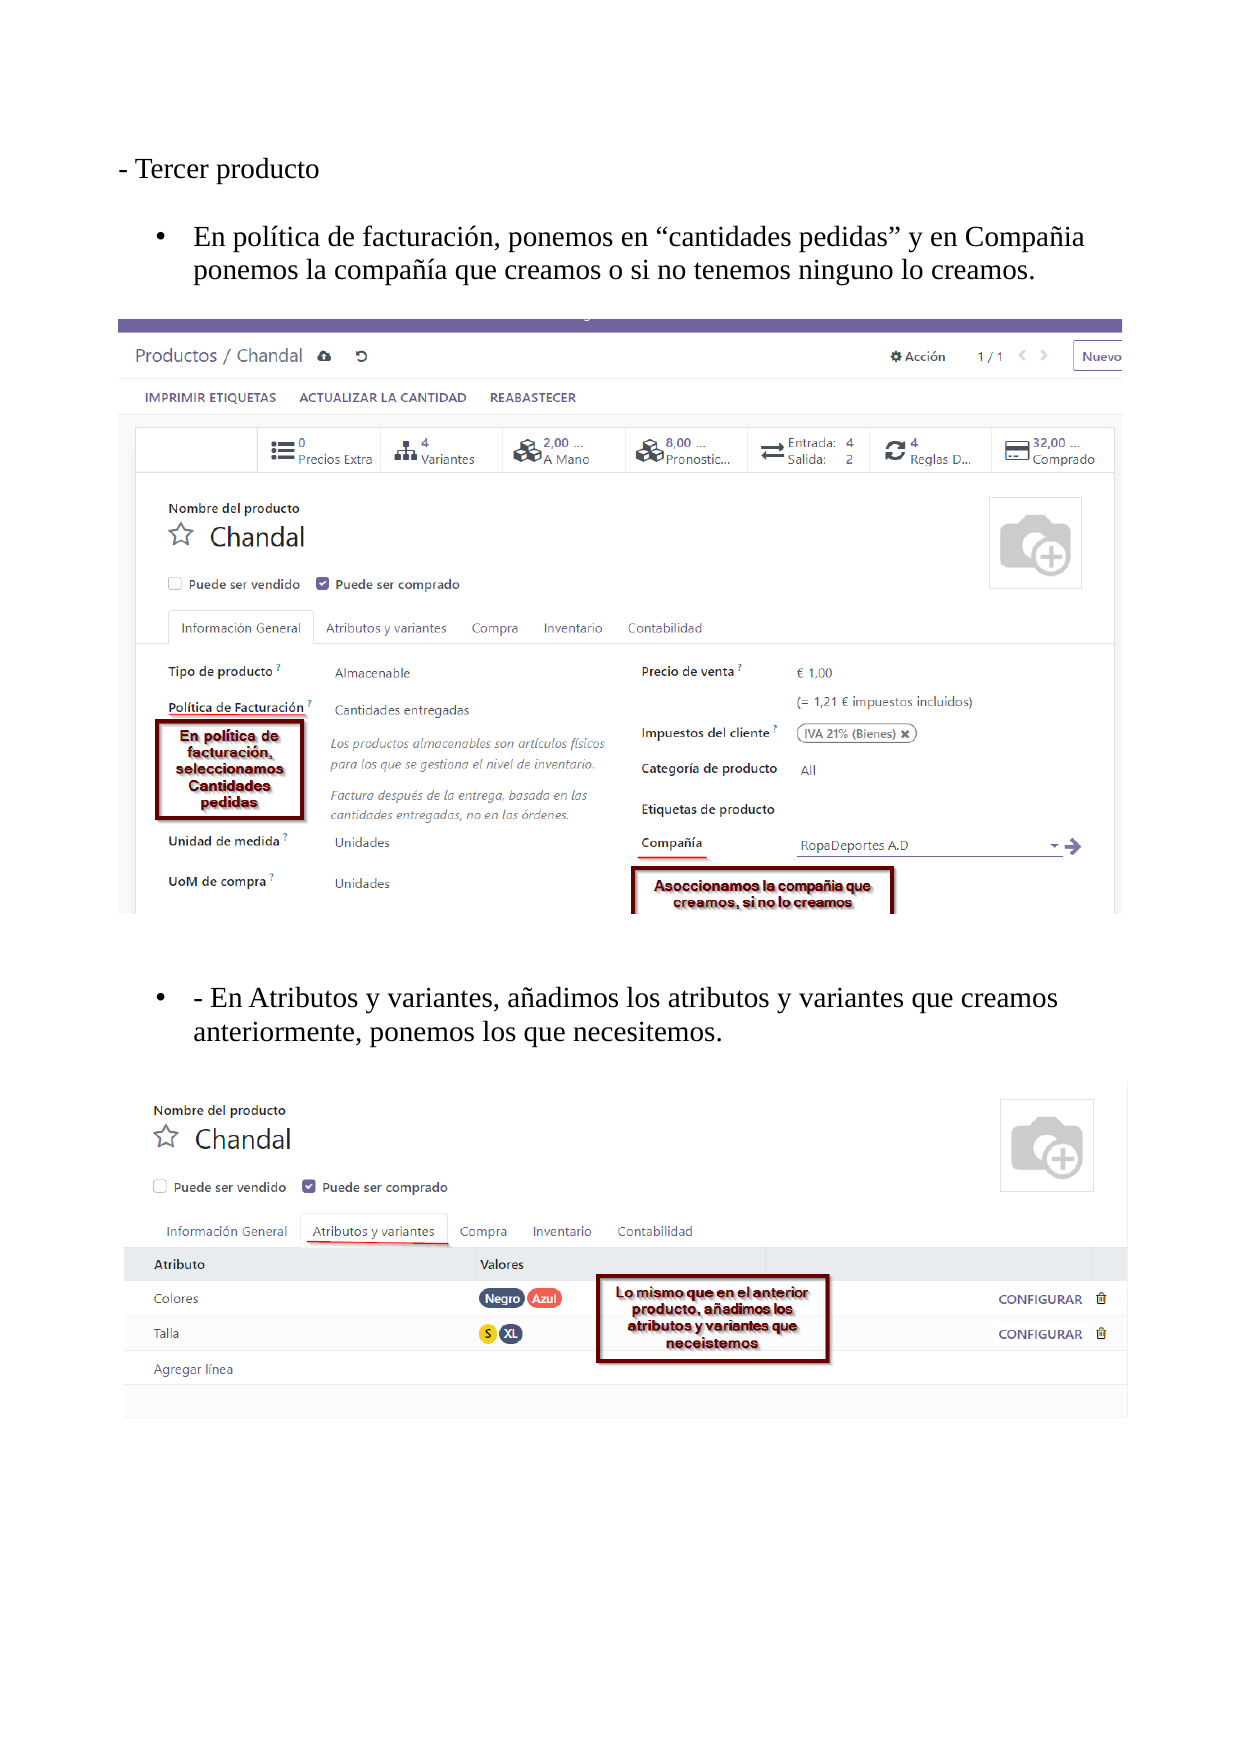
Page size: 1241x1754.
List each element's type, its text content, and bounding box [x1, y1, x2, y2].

picture [118, 319, 1123, 914]
picture [123, 1082, 1128, 1418]
text - Tercer producto [118, 152, 1122, 185]
list - En Atributos y variantes, añadimos los atributos y variantes que creamos anteriormente, ponemos los que necesitemos. [156, 981, 1122, 1048]
list En política de facturación, ponemos en “cantidades pedidas” y en Compañia ponemos la compañía que creamos o si no tenemos ninguno lo creamos. [156, 219, 1122, 286]
